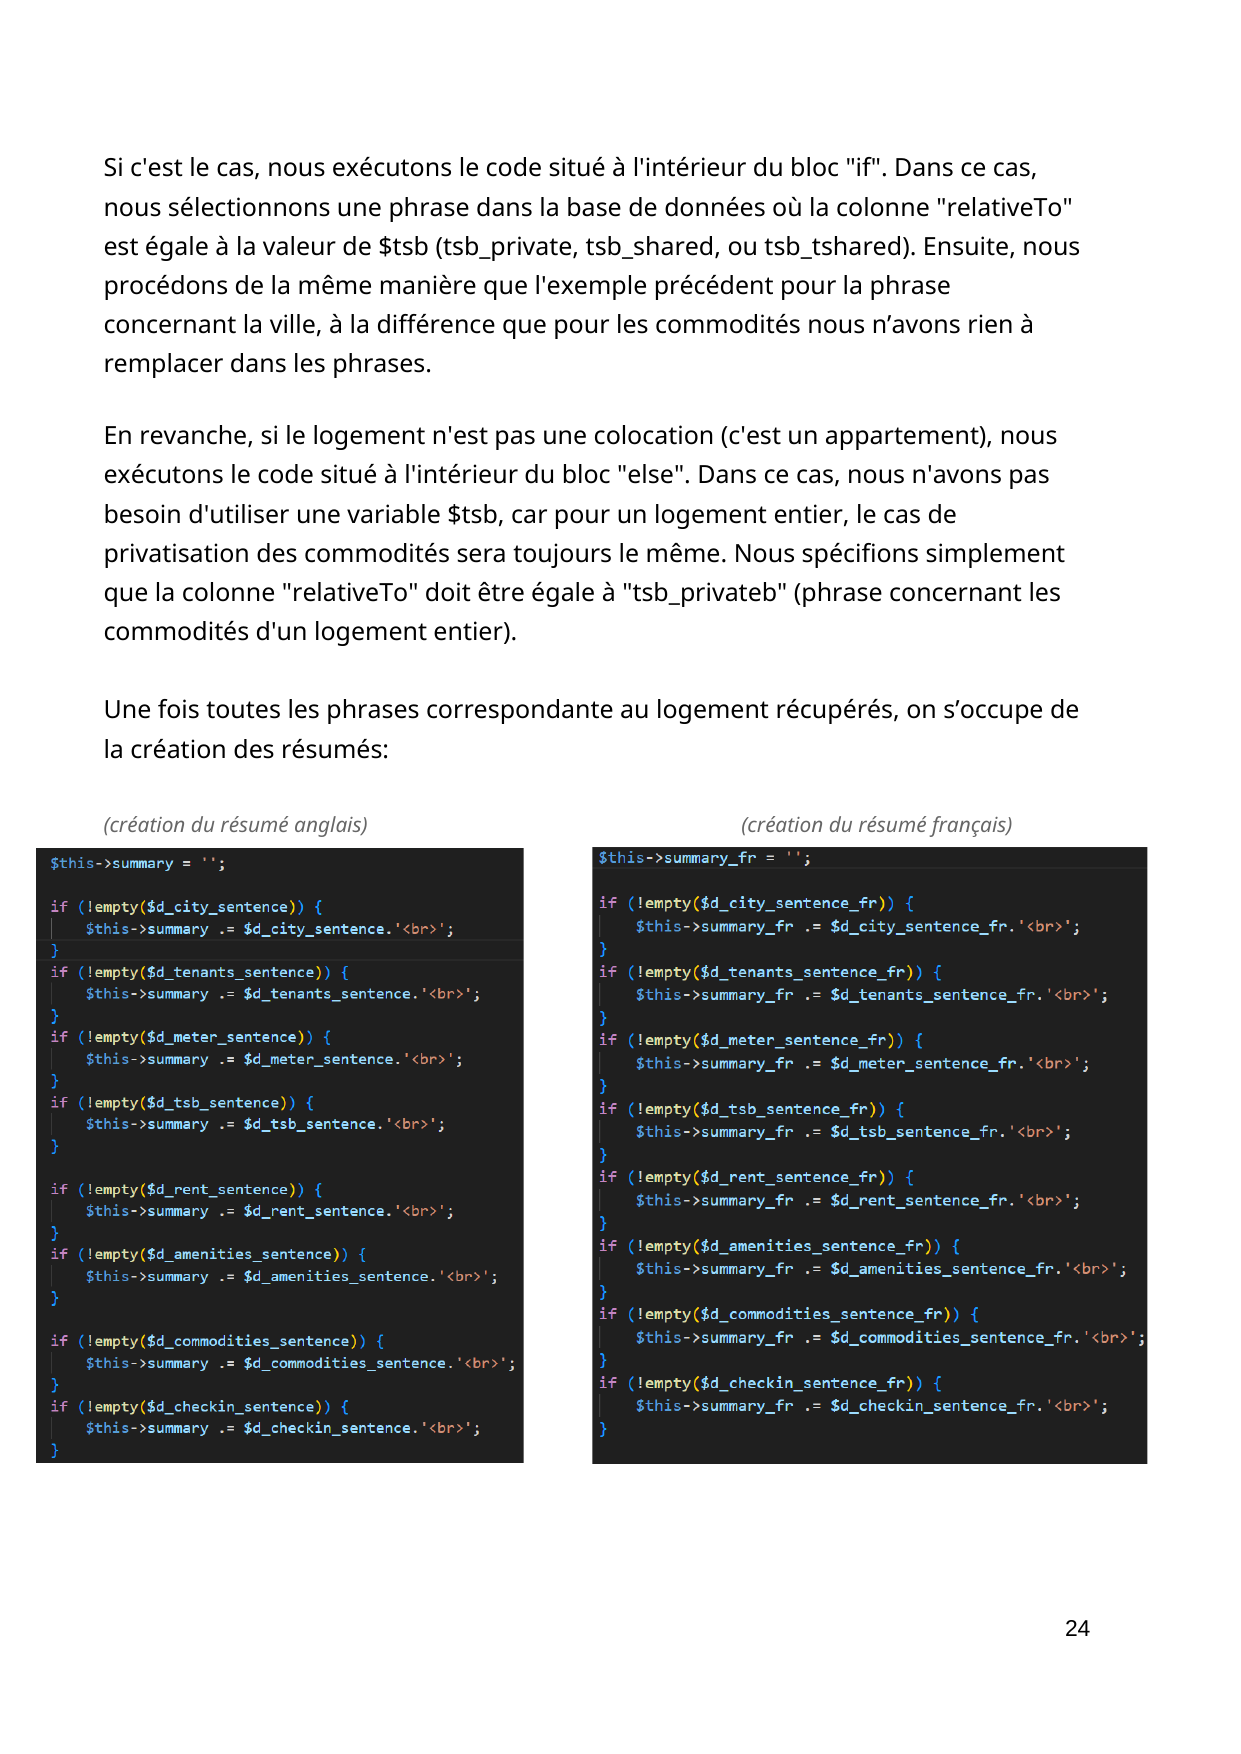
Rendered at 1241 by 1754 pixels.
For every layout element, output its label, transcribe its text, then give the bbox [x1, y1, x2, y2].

picture [36, 848, 524, 1463]
text Une fois toutes les phrases correspondante au logement récupérés, on s’occupe de la création des résumés: [103, 692, 1090, 765]
text En revanche, si le logement n'est pas une colocation (c'est un appartement), nous exécutons le code situé à l'intérieur du bloc "else". Dans ce cas, nous n'avons pas besoin d'utiliser une variable $tsb, car pour un logement entier, le cas de privatisation des commodités sera toujours le même. Nous spécifions simplement que la colonne "relativeTo" doit être égale à "tsb_privateb" (phrase concernant les commodités d'un logement entier). [103, 418, 1090, 648]
text (création du résumé anglais) (création du résumé français) [103, 810, 1090, 838]
text Si c'est le cas, nous exécutons le code situé à l'intérieur du bloc "if". Dans ce cas, nous sélectionnons une phrase dans la base de données où la colonne "relativeTo" est égale à la valeur de $tsb (tsb_private, tsb_shared, ou tsb_tshared). Ensuite, nous procédons de la même manière que l'exemple précédent pour la phrase concernant la ville, à la différence que pour les commodités nous n’avons rien à remplacer dans les phrases. [103, 150, 1090, 380]
picture [592, 847, 1148, 1464]
